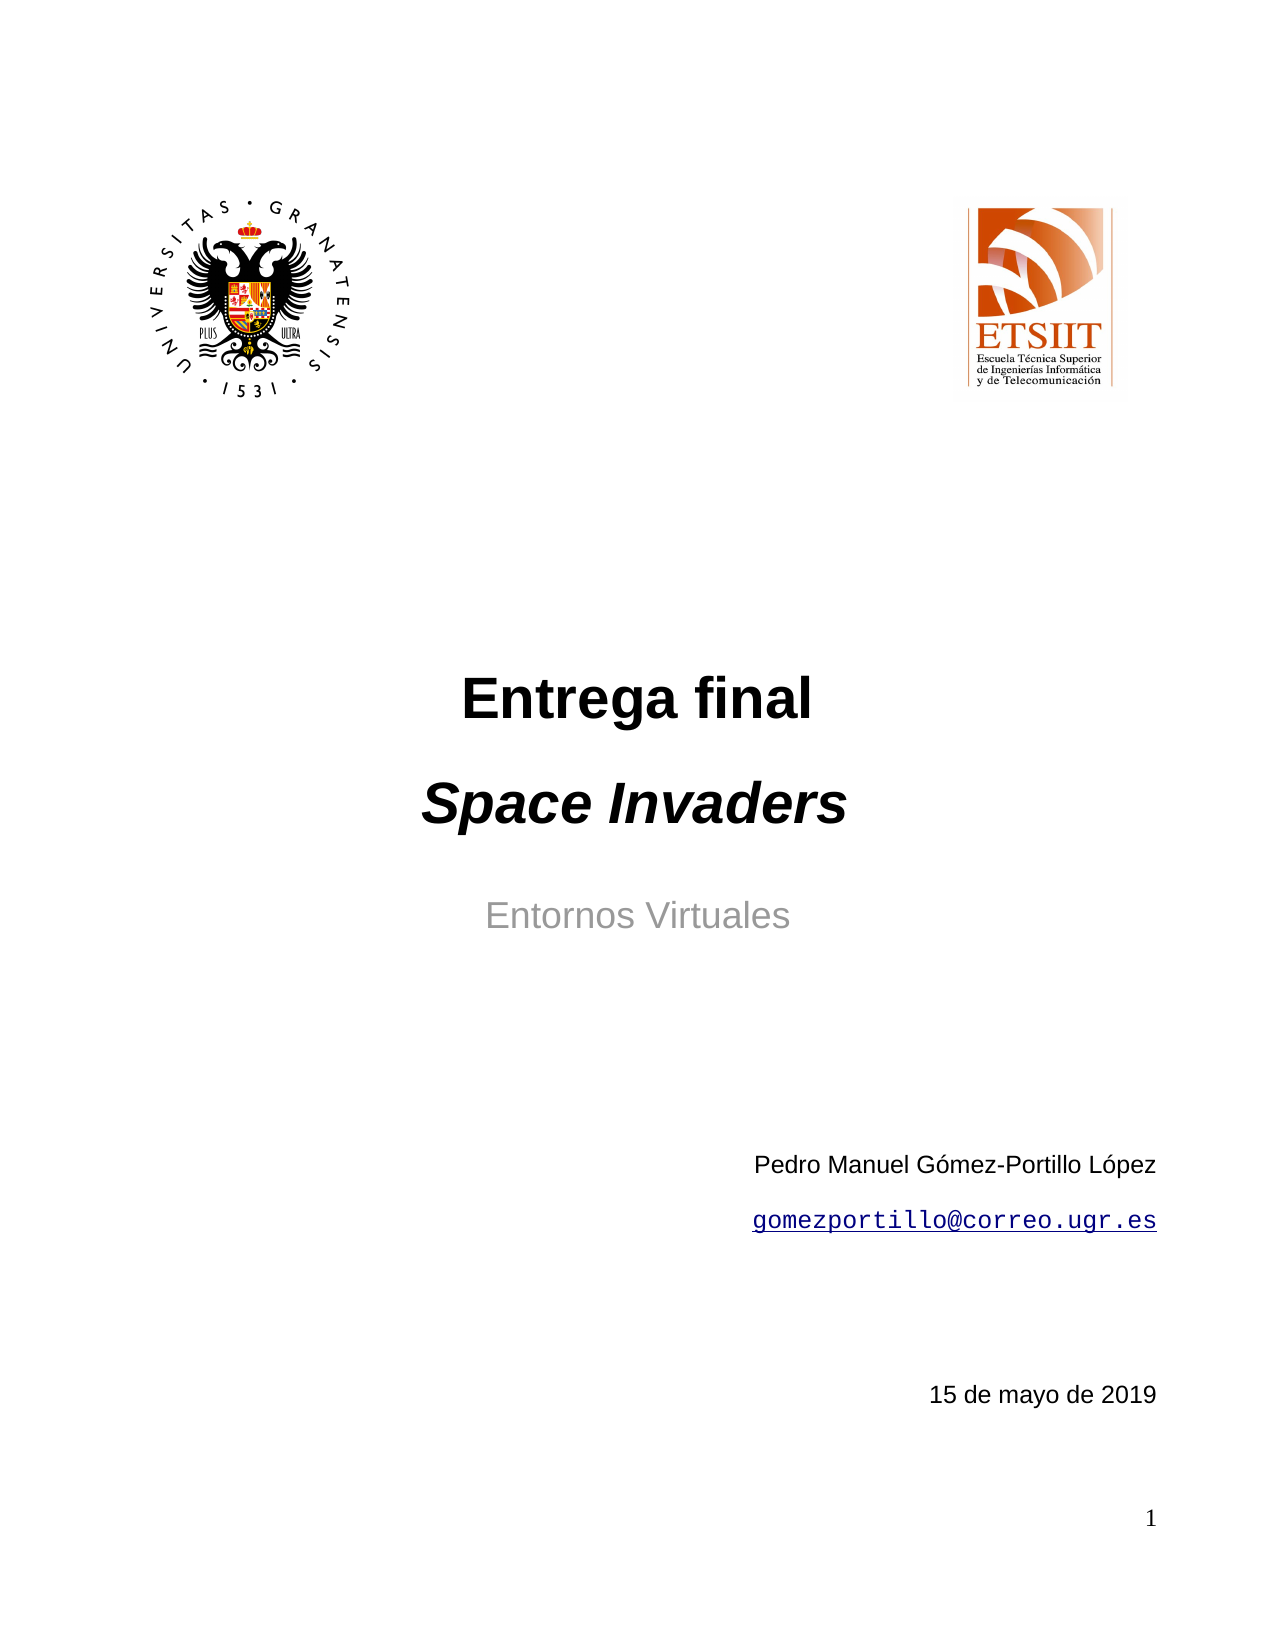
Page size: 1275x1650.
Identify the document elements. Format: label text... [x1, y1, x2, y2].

subtitle Entornos Virtuales [118, 893, 1157, 936]
picture [953, 196, 1129, 402]
text Pedro Manuel Gómez-Portillo López [118, 1150, 1157, 1179]
picture [140, 185, 359, 402]
title Entrega final [118, 664, 1157, 731]
text 15 de mayo de 2019 [118, 1379, 1157, 1408]
text gomezportillo@correo.ugr.es [118, 1207, 1157, 1236]
title Space Invaders [118, 768, 1157, 836]
